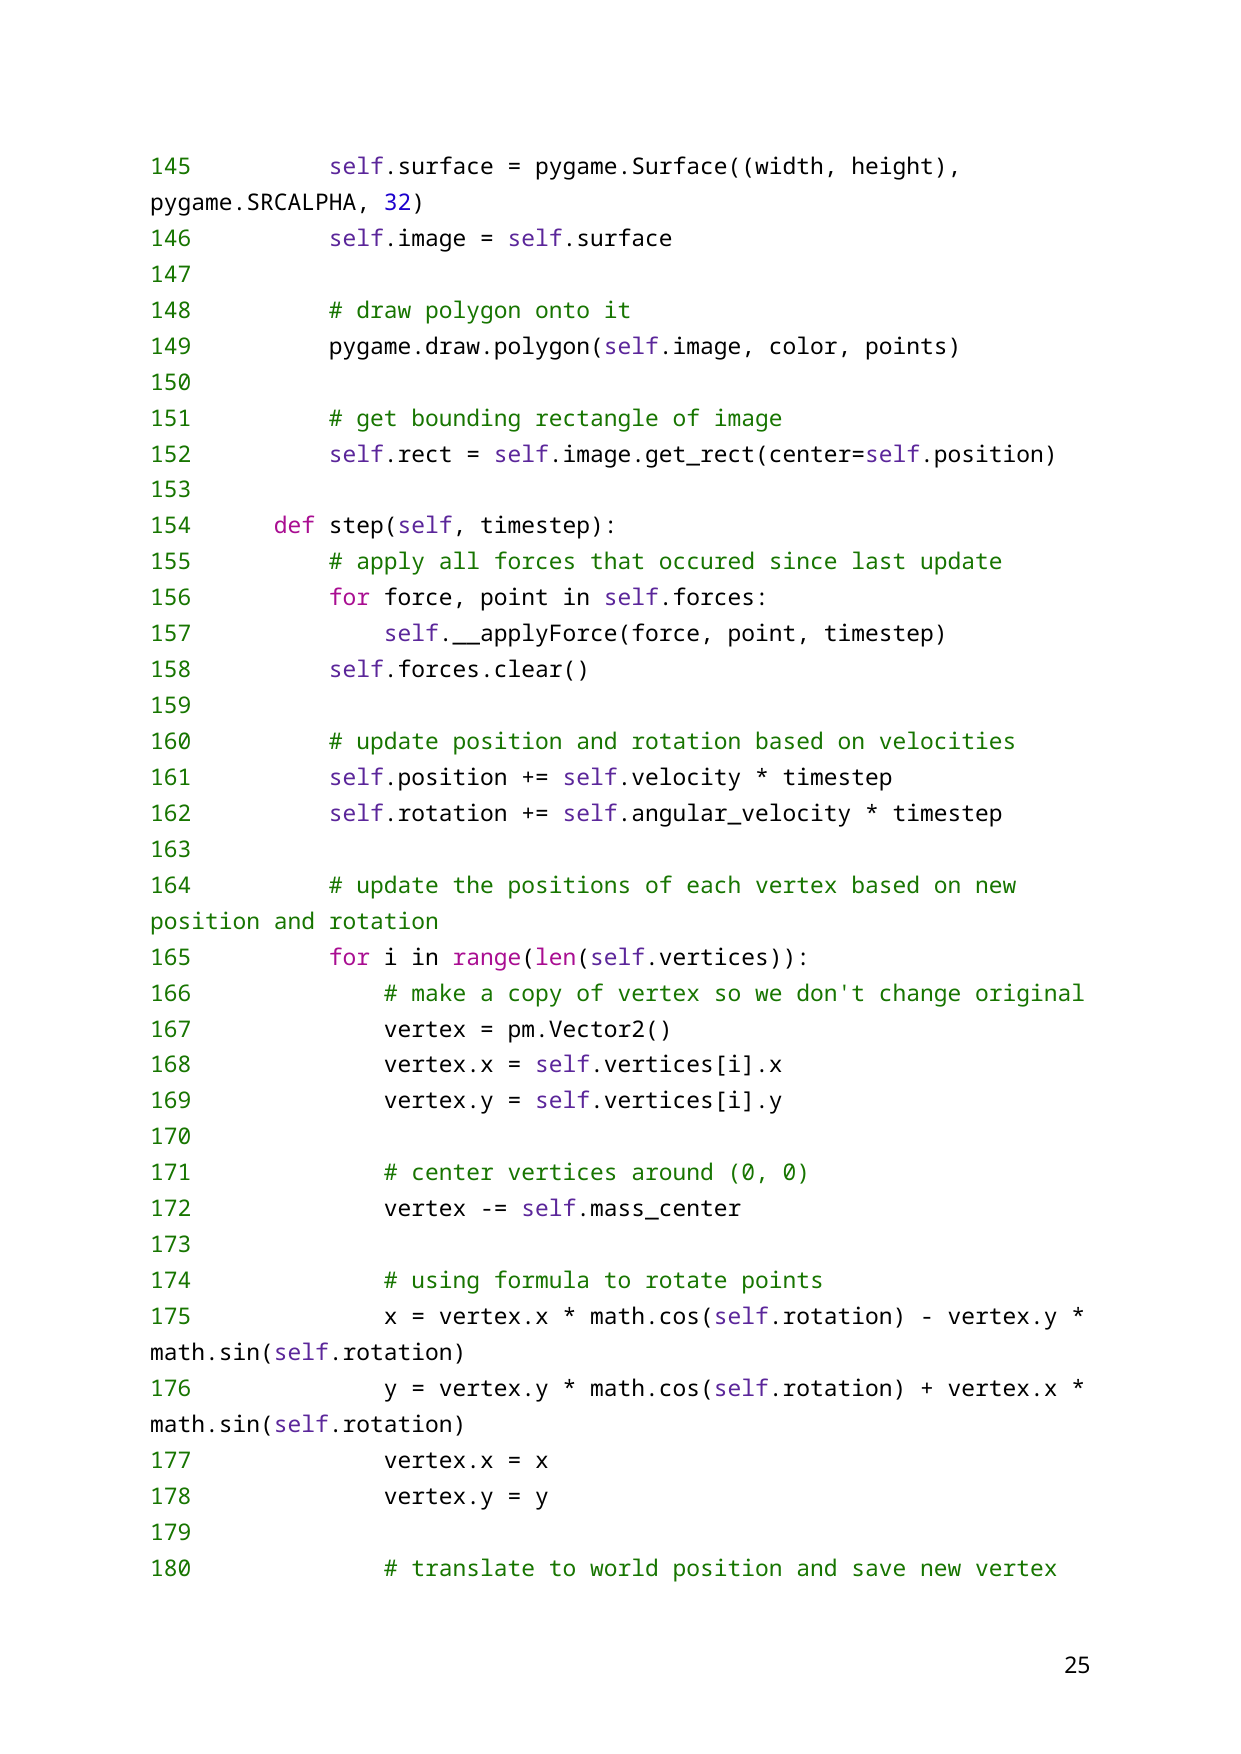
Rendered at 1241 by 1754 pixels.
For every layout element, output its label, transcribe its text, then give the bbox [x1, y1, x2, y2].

text 169 vertex.y = self.vertices[i].y [150, 1084, 1090, 1116]
text 172 vertex -= self.mass_center [150, 1192, 1090, 1223]
text 174 # using formula to rotate points [150, 1264, 1090, 1295]
text 164 # update the positions of each vertex based on new position and rotation [150, 869, 1090, 936]
text 175 x = vertex.x * math.cos(self.rotation) - vertex.y * math.sin(self.rotation) [150, 1300, 1090, 1367]
text 159 [150, 689, 1090, 720]
text 150 [150, 366, 1090, 397]
text 152 self.rect = self.image.get_rect(center=self.position) [150, 437, 1090, 469]
text 151 # get bounding rectangle of image [150, 402, 1090, 433]
text 173 [150, 1228, 1090, 1259]
text 157 self.__applyForce(force, point, timestep) [150, 617, 1090, 648]
text 160 # update position and rotation based on velocities [150, 725, 1090, 756]
text 147 [150, 258, 1090, 289]
text 153 [150, 473, 1090, 505]
text 180 # translate to world position and save new vertex [150, 1552, 1090, 1583]
text 177 vertex.x = x [150, 1444, 1090, 1475]
text 155 # apply all forces that occured since last update [150, 545, 1090, 577]
text 176 y = vertex.y * math.cos(self.rotation) + vertex.x * math.sin(self.rotation) [150, 1372, 1090, 1439]
text 148 # draw polygon onto it [150, 294, 1090, 325]
text 179 [150, 1516, 1090, 1547]
text 156 for force, point in self.forces: [150, 581, 1090, 612]
text 158 self.forces.clear() [150, 653, 1090, 684]
text 154 def step(self, timestep): [150, 509, 1090, 541]
text 166 # make a copy of vertex so we don't change original [150, 977, 1090, 1008]
text 163 [150, 833, 1090, 864]
text 168 vertex.x = self.vertices[i].x [150, 1048, 1090, 1080]
text 170 [150, 1120, 1090, 1152]
text 171 # center vertices around (0, 0) [150, 1156, 1090, 1187]
text 161 self.position += self.velocity * timestep [150, 761, 1090, 792]
text 167 vertex = pm.Vector2() [150, 1012, 1090, 1044]
text 162 self.rotation += self.angular_velocity * timestep [150, 797, 1090, 828]
text 145 self.surface = pygame.Surface((width, height), pygame.SRCALPHA, 32) [150, 150, 1090, 217]
text 165 for i in range(len(self.vertices)): [150, 941, 1090, 972]
text 178 vertex.y = y [150, 1480, 1090, 1511]
text 149 pygame.draw.polygon(self.image, color, points) [150, 330, 1090, 361]
text 146 self.image = self.surface [150, 222, 1090, 253]
